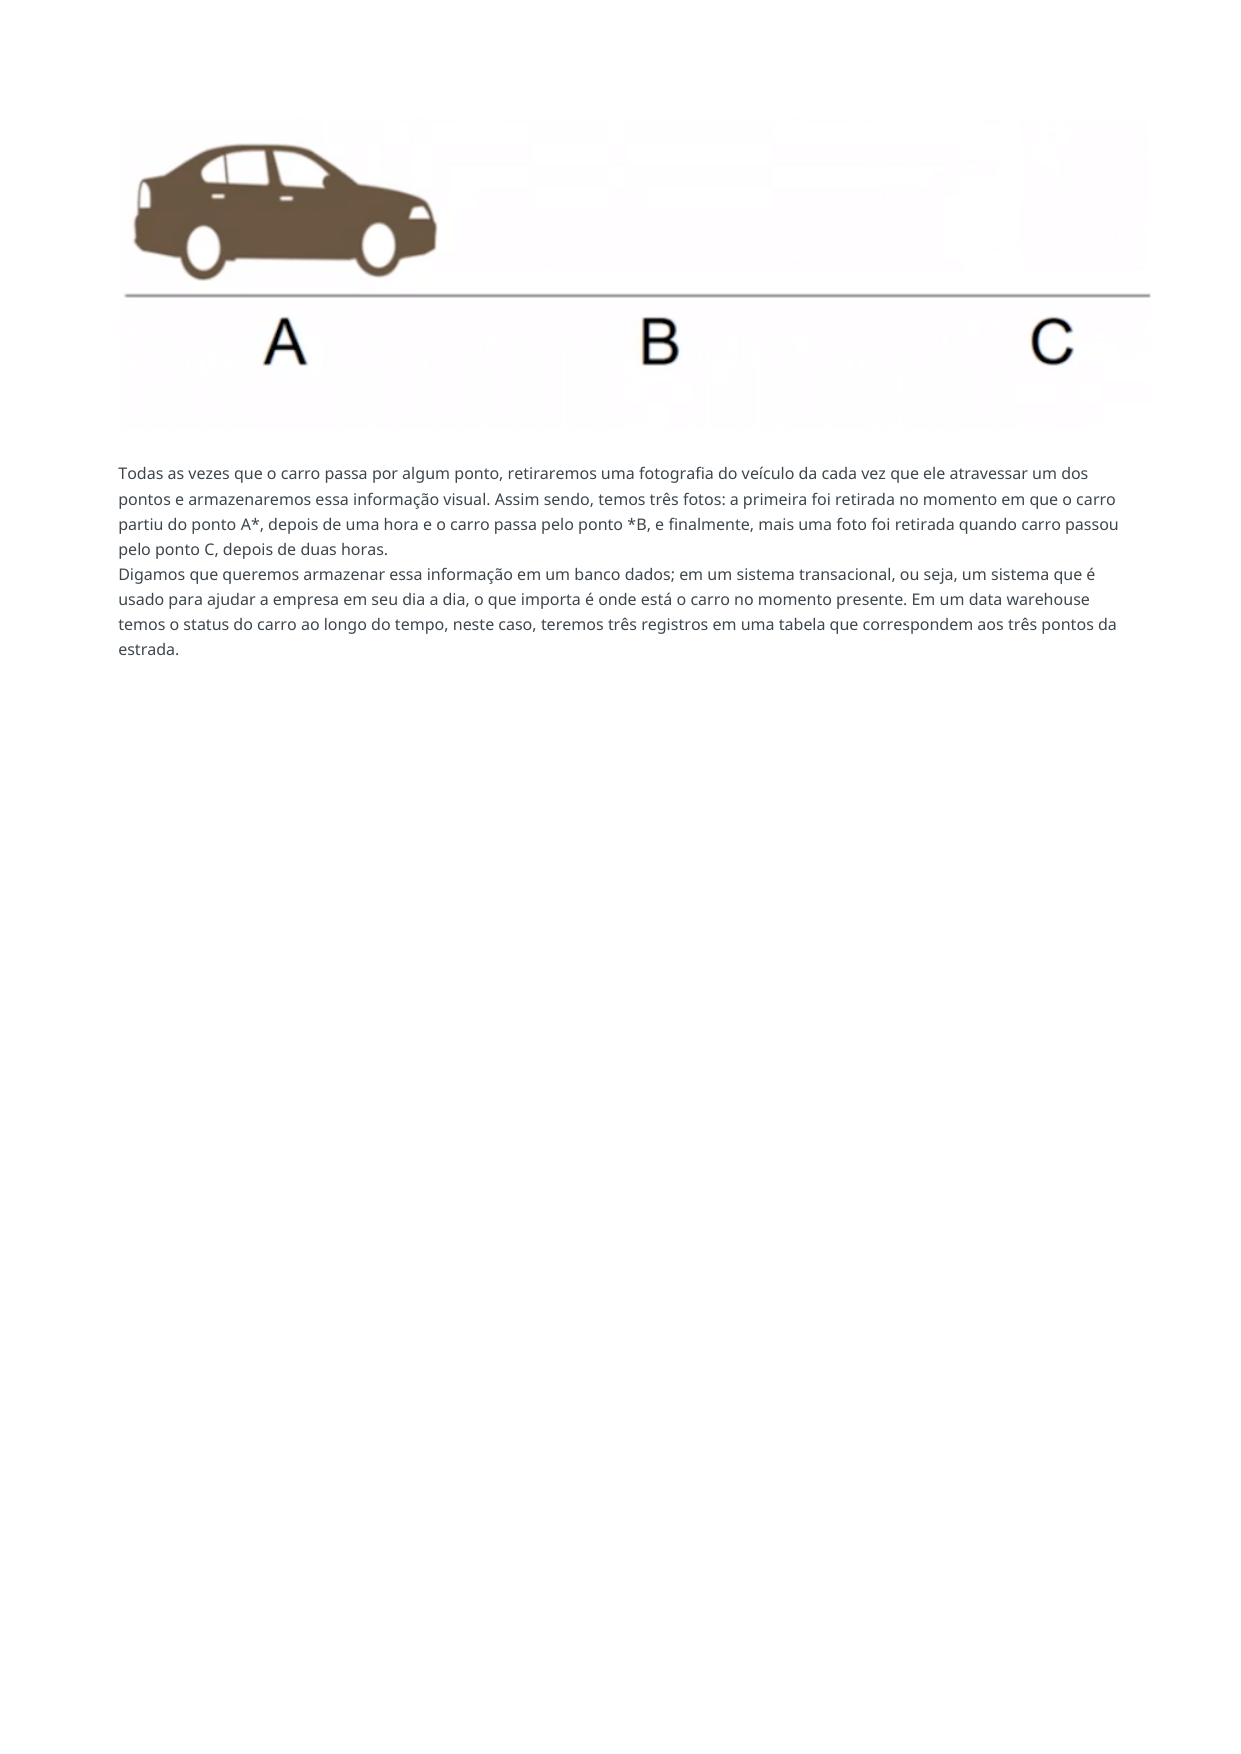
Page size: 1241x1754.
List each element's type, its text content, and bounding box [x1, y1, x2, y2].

picture [118, 118, 1183, 429]
text Digamos que queremos armazenar essa informação em um banco dados; em um sistema transacional, ou seja, um sistema que é usado para ajudar a empresa em seu dia a dia, o que importa é onde está o carro no momento presente. Em um data warehouse temos o status do carro ao longo do tempo, neste caso, teremos três registros em uma tabela que correspondem aos três pontos da estrada. [118, 563, 1122, 660]
text Todas as vezes que o carro passa por algum ponto, retiraremos uma fotografia do veículo da cada vez que ele atravessar um dos pontos e armazenaremos essa informação visual. Assim sendo, temos três fotos: a primeira foi retirada no momento em que o carro partiu do ponto A*, depois de uma hora e o carro passa pelo ponto *B, e finalmente, mais uma foto foi retirada quando carro passou pelo ponto C, depois de duas horas. [118, 463, 1122, 560]
